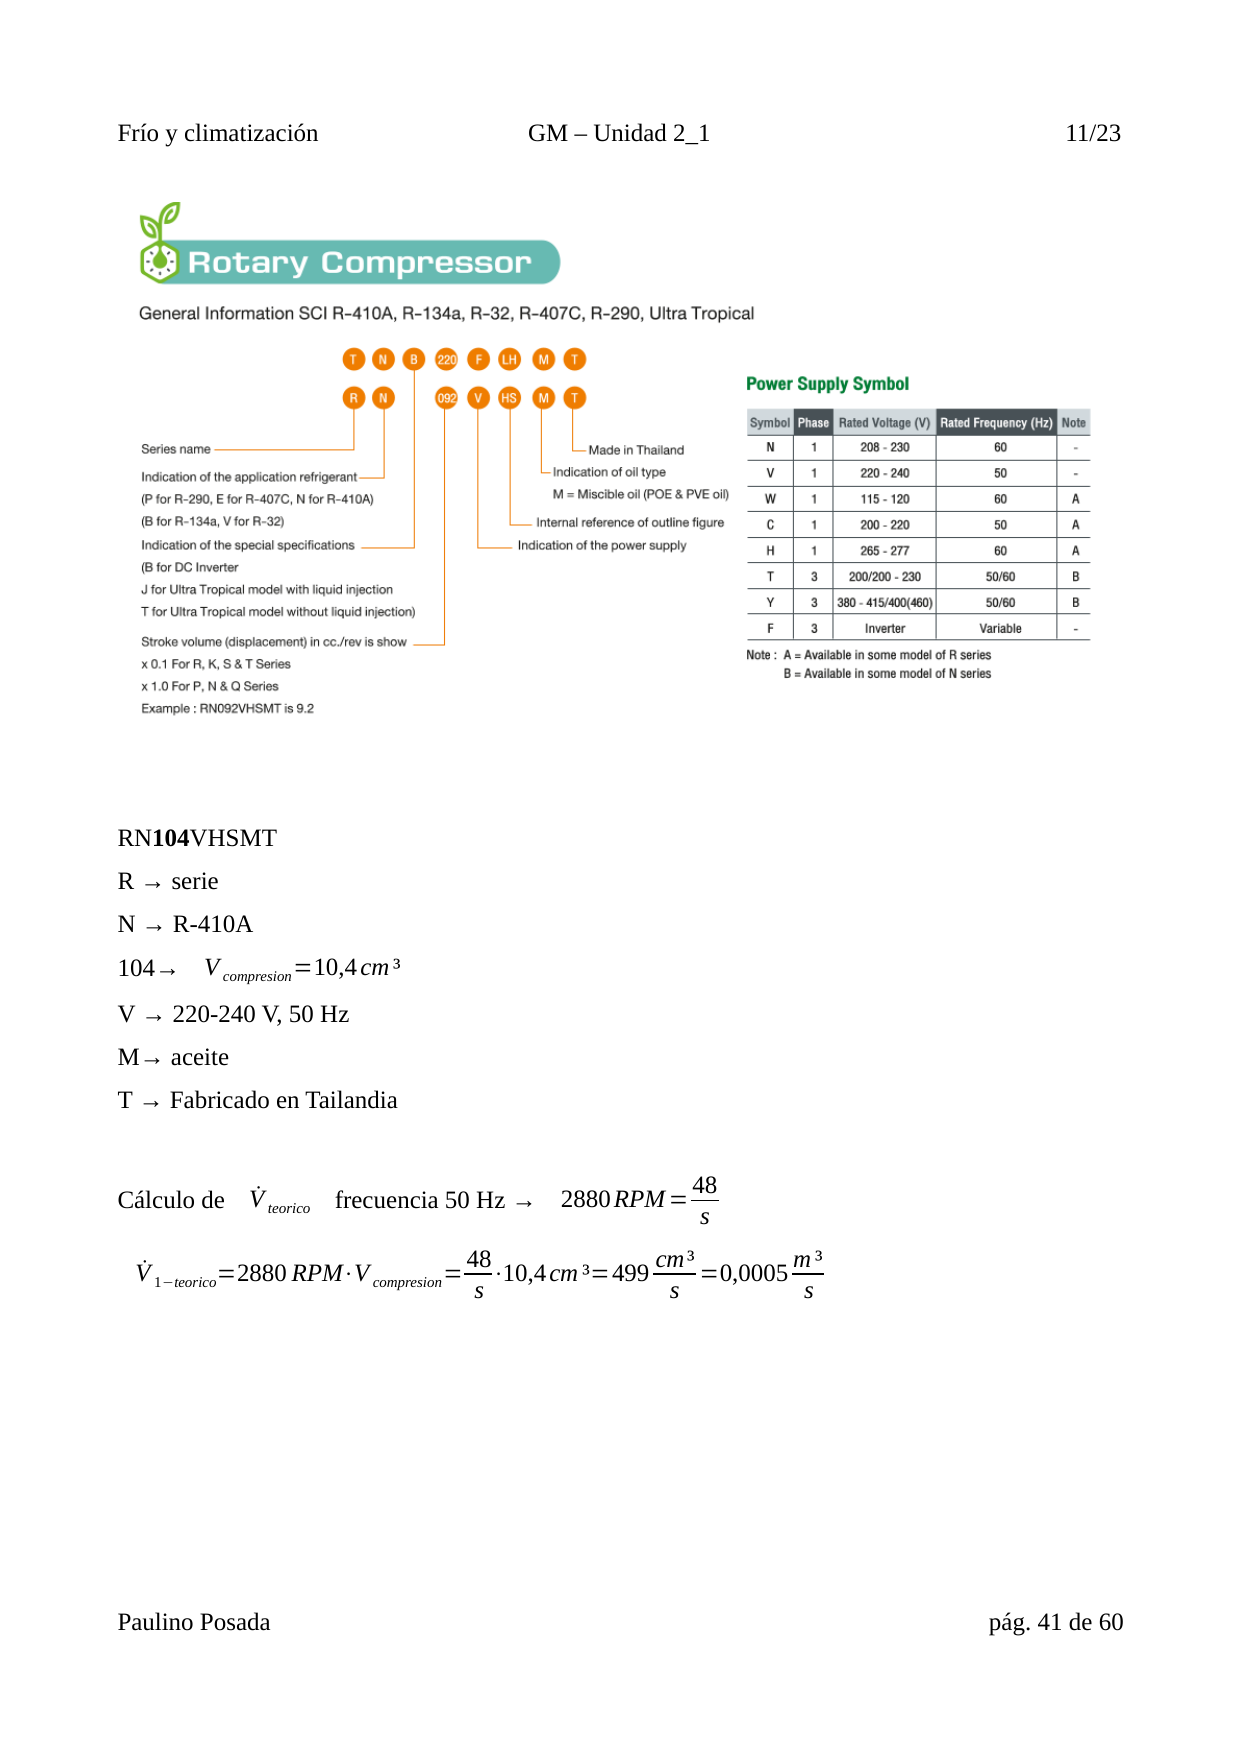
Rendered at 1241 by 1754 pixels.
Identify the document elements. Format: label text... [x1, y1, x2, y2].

text N → R-410A [117, 909, 1123, 938]
text R → serie [117, 866, 1123, 895]
picture [117, 202, 1122, 728]
text Cálculo de frecuencia 50 Hz → [117, 1172, 1123, 1231]
text 104→ [117, 953, 1123, 985]
text M→ aceite [117, 1042, 1123, 1071]
text RN104VHSMT [117, 823, 1123, 852]
text V → 220-240 V, 50 Hz [117, 999, 1123, 1028]
text T → Fabricado en Tailandia [117, 1086, 1123, 1114]
